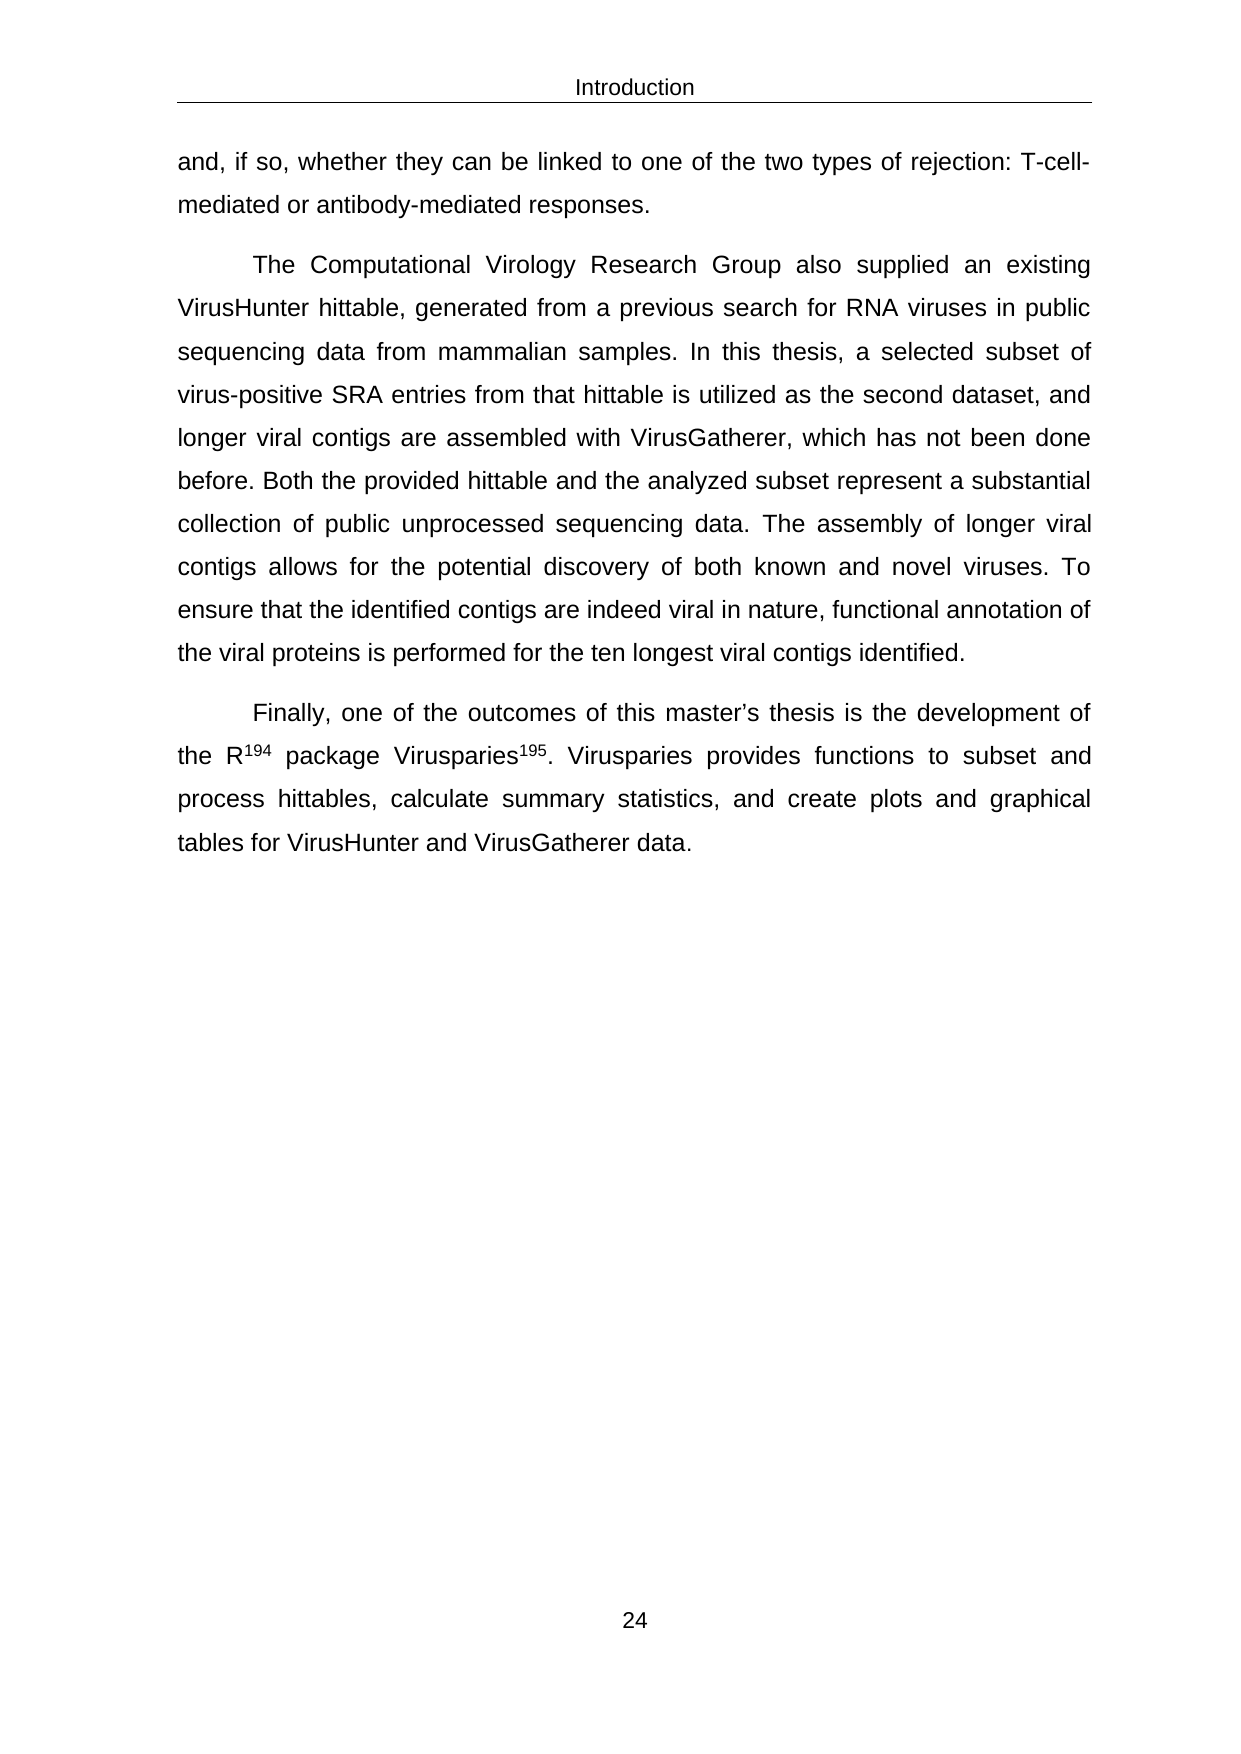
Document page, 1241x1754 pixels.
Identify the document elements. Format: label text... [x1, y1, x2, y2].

text and, if so, whether they can be linked to one of the two types of rejection: T-cell-mediated or antibody-mediated responses. [177, 147, 1092, 219]
text The Computational Virology Research Group also supplied an existing VirusHunter hittable, generated from a previous search for RNA viruses in public sequencing data from mammalian samples. In this thesis, a selected subset of virus-positive SRA entries from that hittable is utilized as the second dataset, and longer viral contigs are assembled with VirusGatherer, which has not been done before. Both the provided hittable and the analyzed subset represent a substantial collection of public unprocessed sequencing data. The assembly of longer viral contigs allows for the potential discovery of both known and novel viruses. To ensure that the identified contigs are indeed viral in nature, functional annotation of the viral proteins is performed for the ten longest viral contigs identified. [177, 250, 1092, 667]
text Finally, one of the outcomes of this master’s thesis is the development of the R194 package Virusparies195. Virusparies provides functions to subset and process hittables, calculate summary statistics, and create plots and graphical tables for VirusHunter and VirusGatherer data. [177, 698, 1092, 856]
